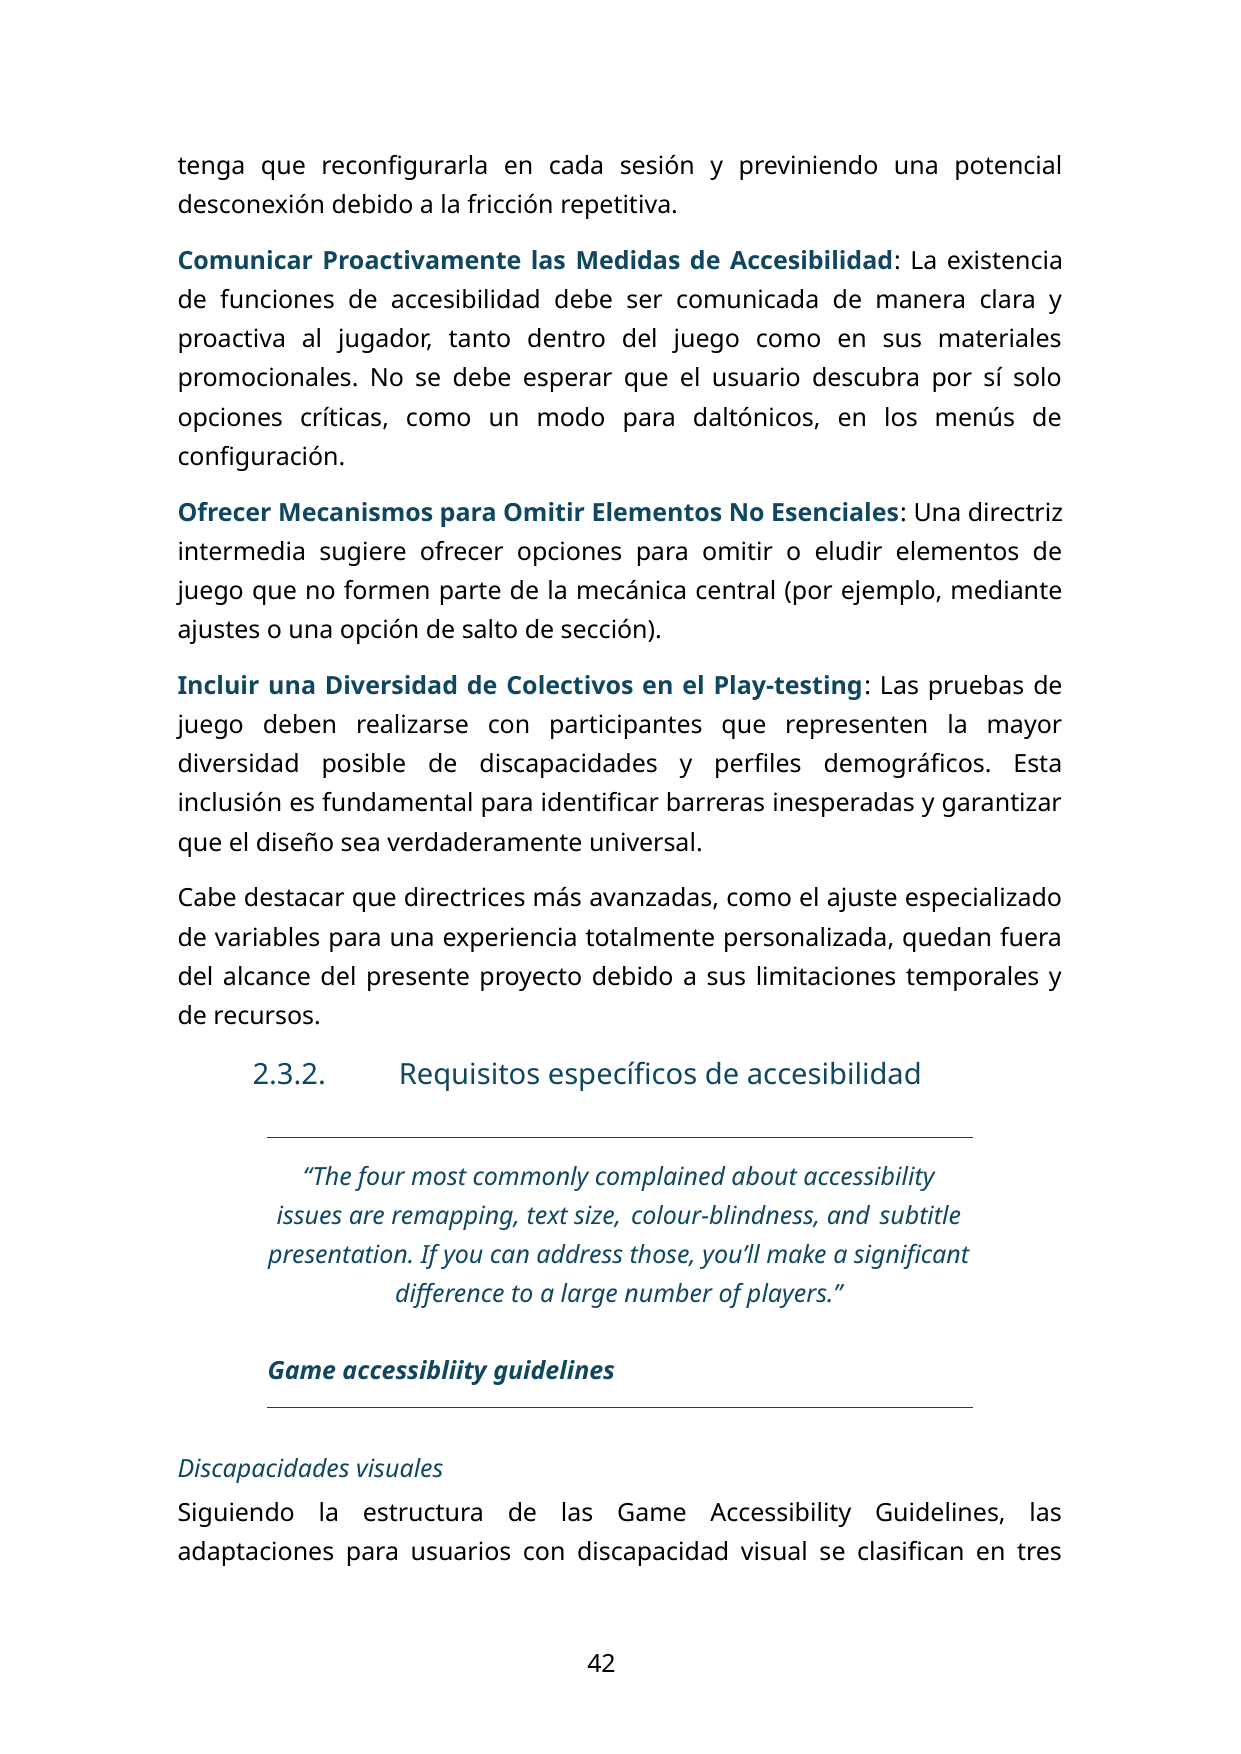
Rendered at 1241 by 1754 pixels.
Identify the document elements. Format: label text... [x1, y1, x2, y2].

text tenga que reconfigurarla en cada sesión y previniendo una potencial desconexión debido a la fricción repetitiva. [177, 148, 1063, 221]
subtitle Requisitos específicos de accesibilidad [252, 1053, 1063, 1093]
subtitle Discapacidades visuales [177, 1451, 1063, 1485]
text Ofrecer Mecanismos para Omitir Elementos No Esenciales: Una directriz intermedia sugiere ofrecer opciones para omitir o eludir elementos de juego que no formen parte de la mecánica central (por ejemplo, mediante ajustes o una opción de salto de sección). [177, 494, 1063, 646]
text Game accessibliity guidelines [267, 1331, 973, 1407]
text Incluir una Diversidad de Colectivos en el Play-testing: Las pruebas de juego deben realizarse con participantes que representen la mayor diversidad posible de discapacidades y perfiles demográficos. Esta inclusión es fundamental para identificar barreras inesperadas y garantizar que el diseño sea verdaderamente universal. [177, 668, 1063, 858]
text Siguiendo la estructura de las Game Accessibility Guidelines, las adaptaciones para usuarios con discapacidad visual se clasifican en tres [177, 1494, 1063, 1568]
text Cabe destacar que directrices más avanzadas, como el ajuste especializado de variables para una experiencia totalmente personalizada, quedan fuera del alcance del presente proyecto debido a sus limitaciones temporales y de recursos. [177, 880, 1063, 1032]
text “The four most commonly complained about accessibility issues are remapping, text size, colour-blindness, and subtitle presentation. If you can address those, you’ll make a significant difference to a large number of players.” [267, 1138, 973, 1310]
text Comunicar Proactivamente las Medidas de Accesibilidad: La existencia de funciones de accesibilidad debe ser comunicada de manera clara y proactiva al jugador, tanto dentro del juego como en sus materiales promocionales. No se debe esperar que el usuario descubra por sí solo opciones críticas, como un modo para daltónicos, en los menús de configuración. [177, 243, 1063, 472]
